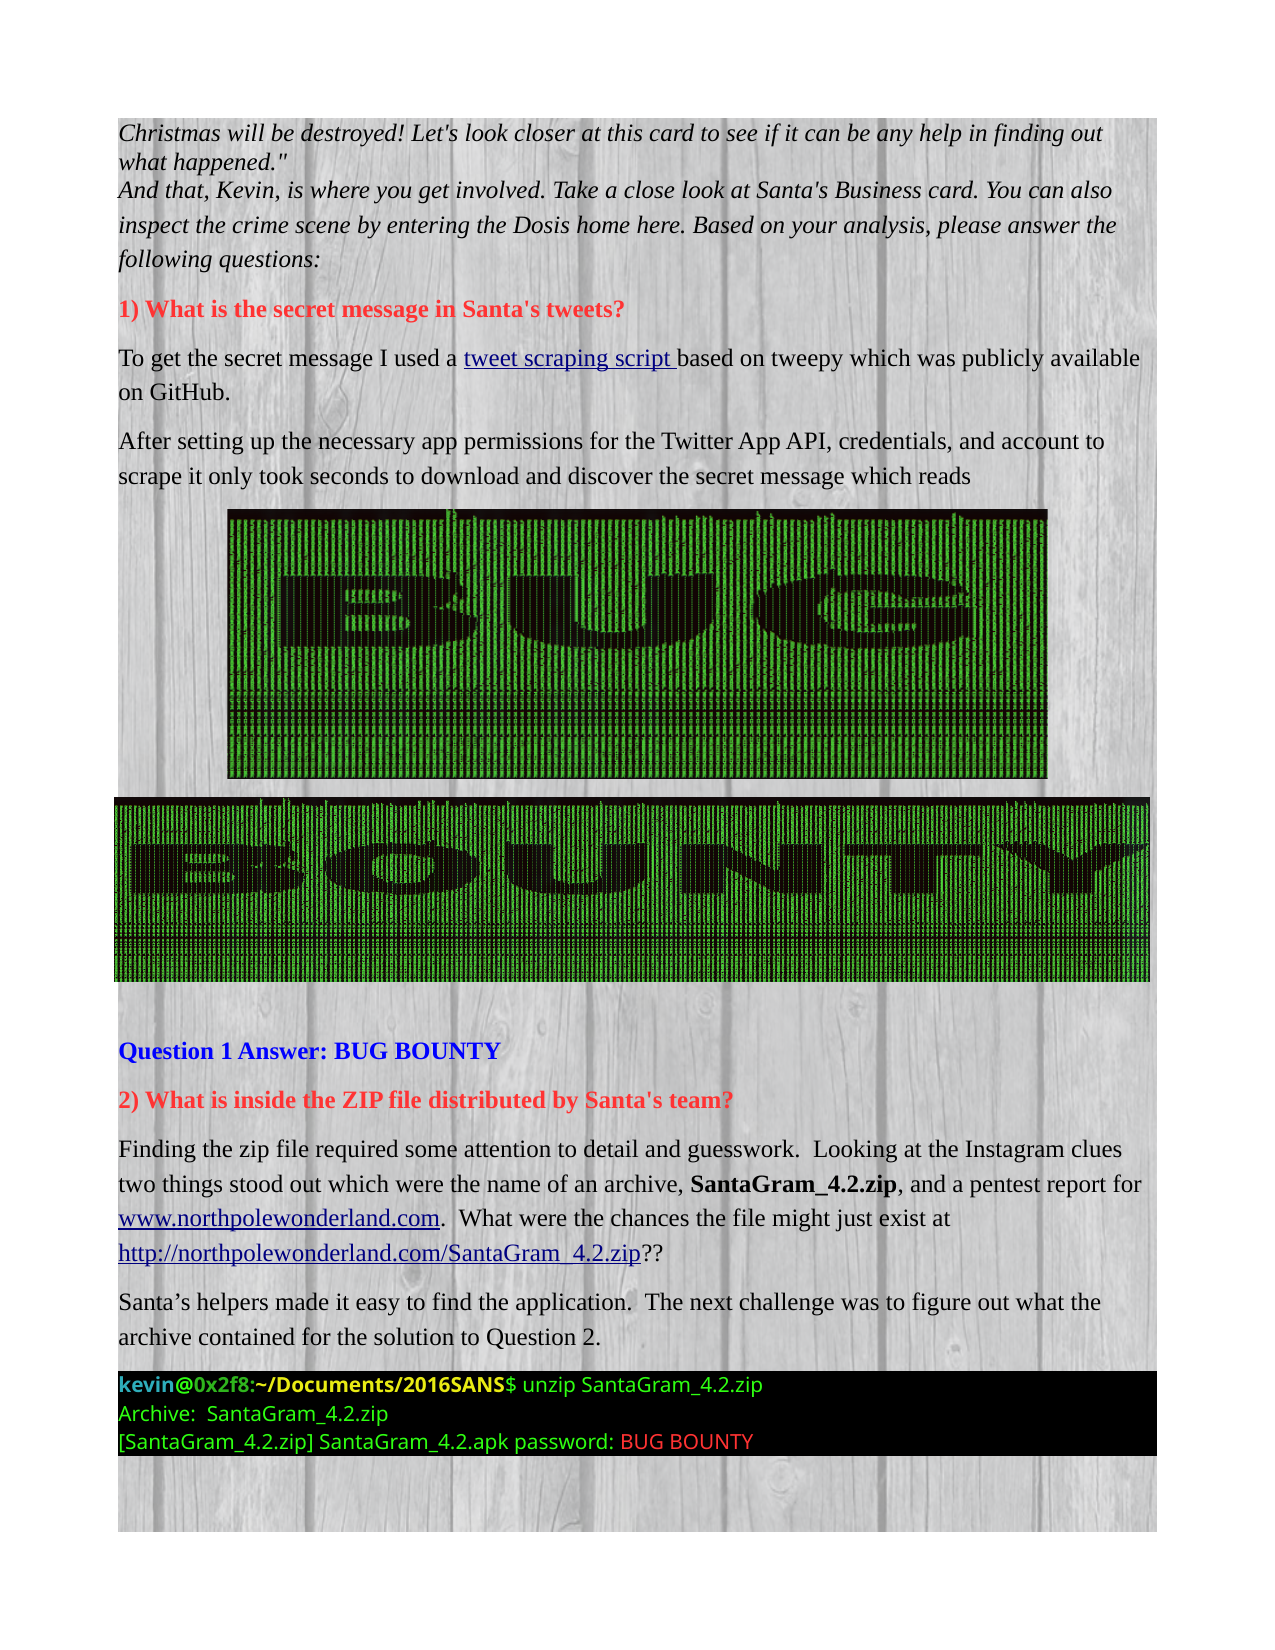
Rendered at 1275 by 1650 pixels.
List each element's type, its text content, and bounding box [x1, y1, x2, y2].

text Finding the zip file required some attention to detail and guesswork. Looking at the Instagram clues two things stood out which were the name of an archive, SantaGram_4.2.zip, and a pentest report for www.northpolewonderland.com. What were the chances the file might just exist at http://northpolewonderland.com/SantaGram_4.2.zip?? [118, 1134, 1157, 1267]
text Archive: SantaGram_4.2.zip [118, 1399, 1157, 1427]
picture [114, 489, 1157, 1036]
text 2) What is inside the ZIP file distributed by Santa's team? [118, 1086, 1157, 1114]
picture [118, 322, 1157, 343]
picture [118, 273, 1157, 294]
text Christmas will be destroyed! Let's look closer at this card to see if it can be any help in finding out what happened." [118, 118, 1157, 176]
picture [118, 406, 1157, 426]
picture [118, 1456, 1157, 1532]
text [SantaGram_4.2.zip] SantaGram_4.2.apk password: BUG BOUNTY [118, 1427, 1157, 1456]
picture [118, 1065, 1157, 1086]
picture [118, 1267, 1157, 1287]
picture [118, 1114, 1157, 1134]
text Santa’s helpers made it easy to find the application. The next challenge was to figure out what the archive contained for the solution to Question 2. [118, 1287, 1157, 1350]
text And that, Kevin, is where you get involved. Take a close look at Santa's Business card. You can also inspect the crime scene by entering the Dosis home here. Based on your analysis, please answer the following questions: [118, 176, 1157, 273]
text To get the secret message I used a tweet scraping script based on tweepy which was publicly available on GitHub. [118, 343, 1157, 406]
text kevin@0x2f8:~/Documents/2016SANS$ unzip SantaGram_4.2.zip [118, 1371, 1157, 1399]
picture [118, 1350, 1157, 1371]
text After setting up the necessary app permissions for the Twitter App API, credentials, and account to scrape it only took seconds to download and discover the secret message which reads [118, 426, 1157, 489]
text 1) What is the secret message in Santa's tweets? [118, 294, 1157, 322]
text Question 1 Answer: BUG BOUNTY [118, 1036, 1157, 1065]
